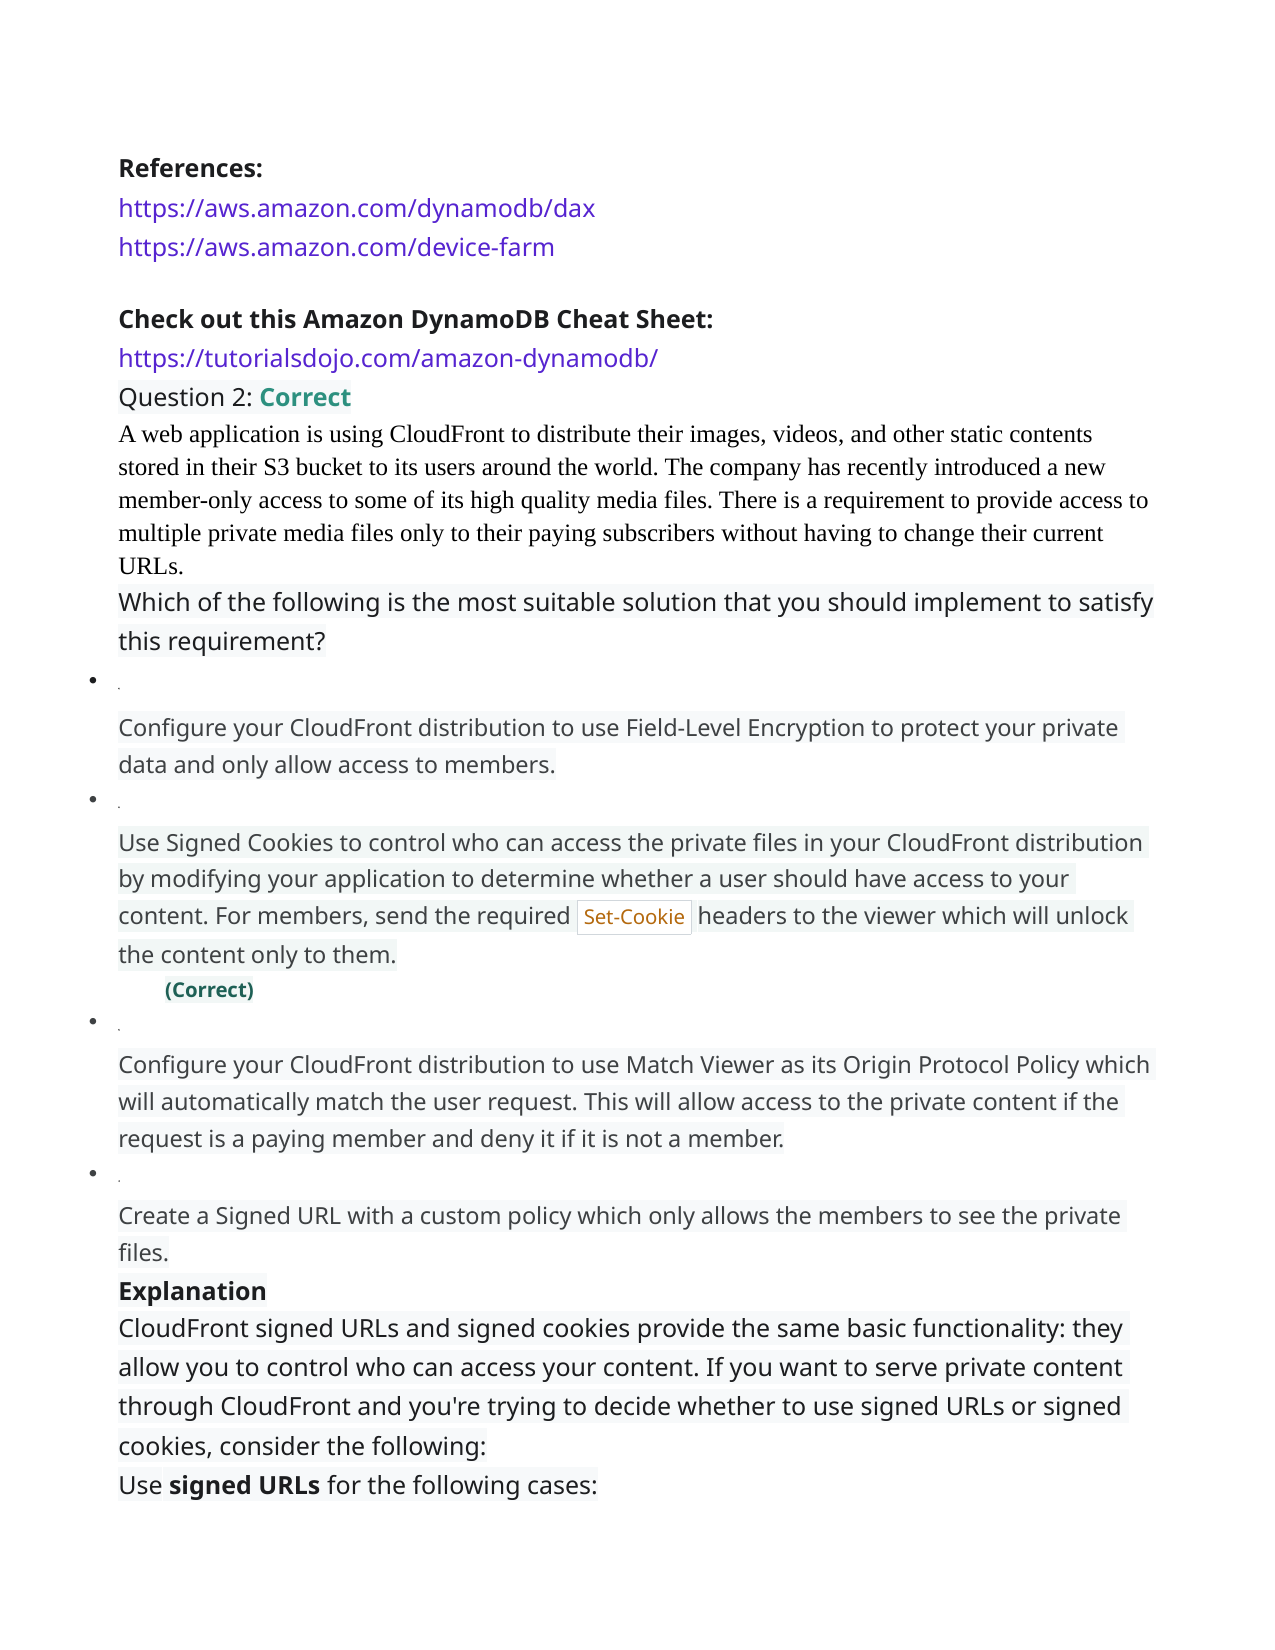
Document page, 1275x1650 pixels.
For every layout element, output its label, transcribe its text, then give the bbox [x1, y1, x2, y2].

list ​ [118, 1007, 1157, 1036]
list ​ [118, 1159, 1157, 1187]
list ​ [118, 785, 1157, 813]
text https://aws.amazon.com/dynamodb/dax [118, 190, 1157, 224]
list Configure your CloudFront distribution to use Match Viewer as its Origin Protocol Policy which will automatically match the user request. This will allow access to the private content if the request is a paying member and deny it if it is not a member. [118, 1048, 1157, 1154]
subtitle Explanation [118, 1273, 1157, 1307]
text Use signed URLs for the following cases: [118, 1467, 1157, 1501]
text https://tutorialsdojo.com/amazon-dynamodb/ [118, 341, 1157, 375]
text https://aws.amazon.com/device-farm [118, 229, 1157, 263]
text Check out this Amazon DynamoDB Cheat Sheet: [118, 302, 1157, 336]
list ​ [118, 663, 1157, 697]
list Configure your CloudFront distribution to use Field-Level Encryption to protect your private data and only allow access to members. [118, 711, 1157, 780]
text References: [118, 151, 1157, 185]
list Create a Signed URL with a custom policy which only allows the members to see the private files. [118, 1200, 1157, 1268]
list (Correct) [165, 976, 1157, 1003]
text Question 2: Correct [118, 380, 1157, 414]
text A web application is using CloudFront to distribute their images, videos, and other static contents stored in their S3 bucket to its users around the world. The company has recently introduced a new member-only access to some of its high quality media files. There is a requirement to provide access to multiple private media files only to their paying subscribers without having to change their current URLs. [118, 419, 1157, 580]
text CloudFront signed URLs and signed cookies provide the same basic functionality: they allow you to control who can access your content. If you want to serve private content through CloudFront and you're trying to decide whether to use signed URLs or signed cookies, consider the following: [118, 1311, 1157, 1462]
text Which of the following is the most suitable solution that you should implement to satisfy this requirement? [118, 584, 1157, 657]
list Use Signed Cookies to control who can access the private files in your CloudFront distribution by modifying your application to determine whether a user should have access to your content. For members, send the required Set-Cookie headers to the viewer which will unlock the content only to them. [118, 826, 1157, 971]
